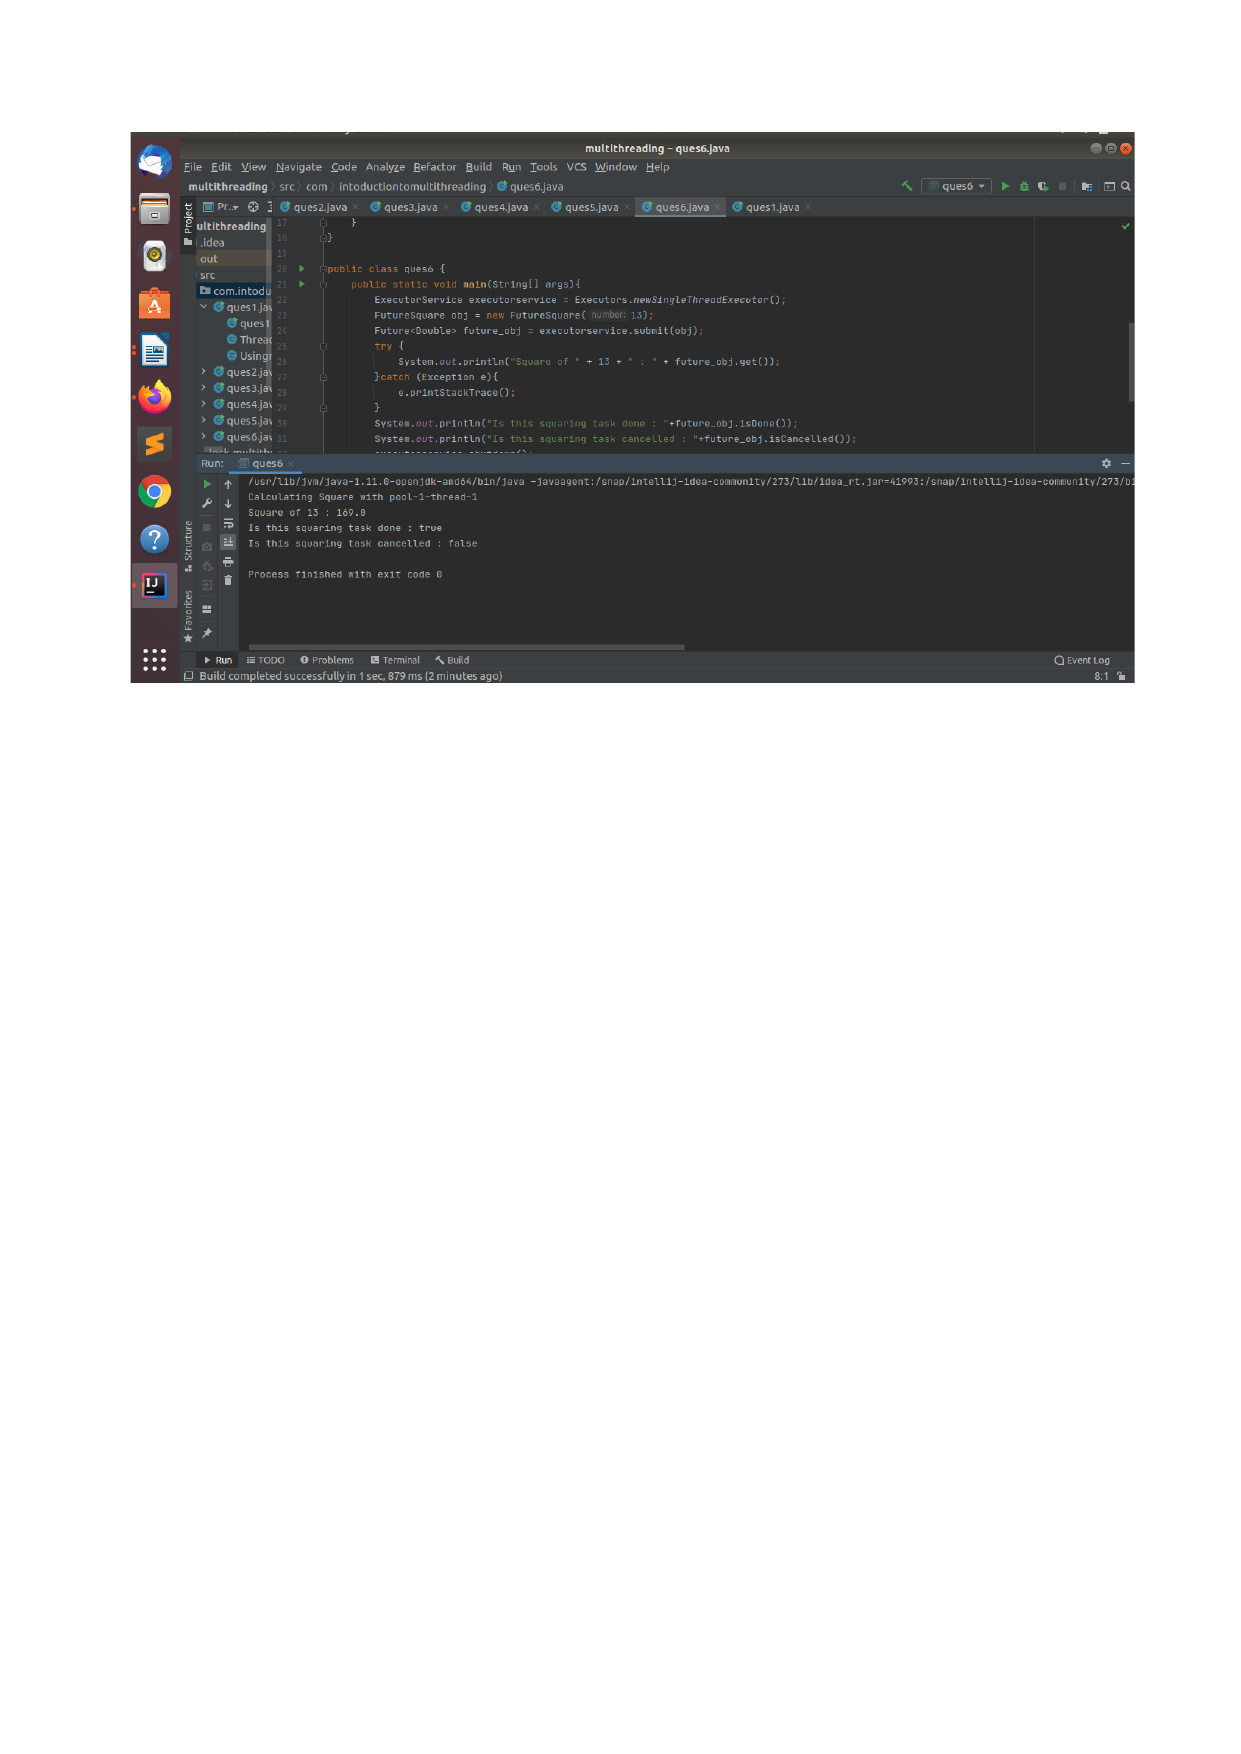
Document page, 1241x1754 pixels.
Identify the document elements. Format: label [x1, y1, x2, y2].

picture [130, 132, 1135, 683]
